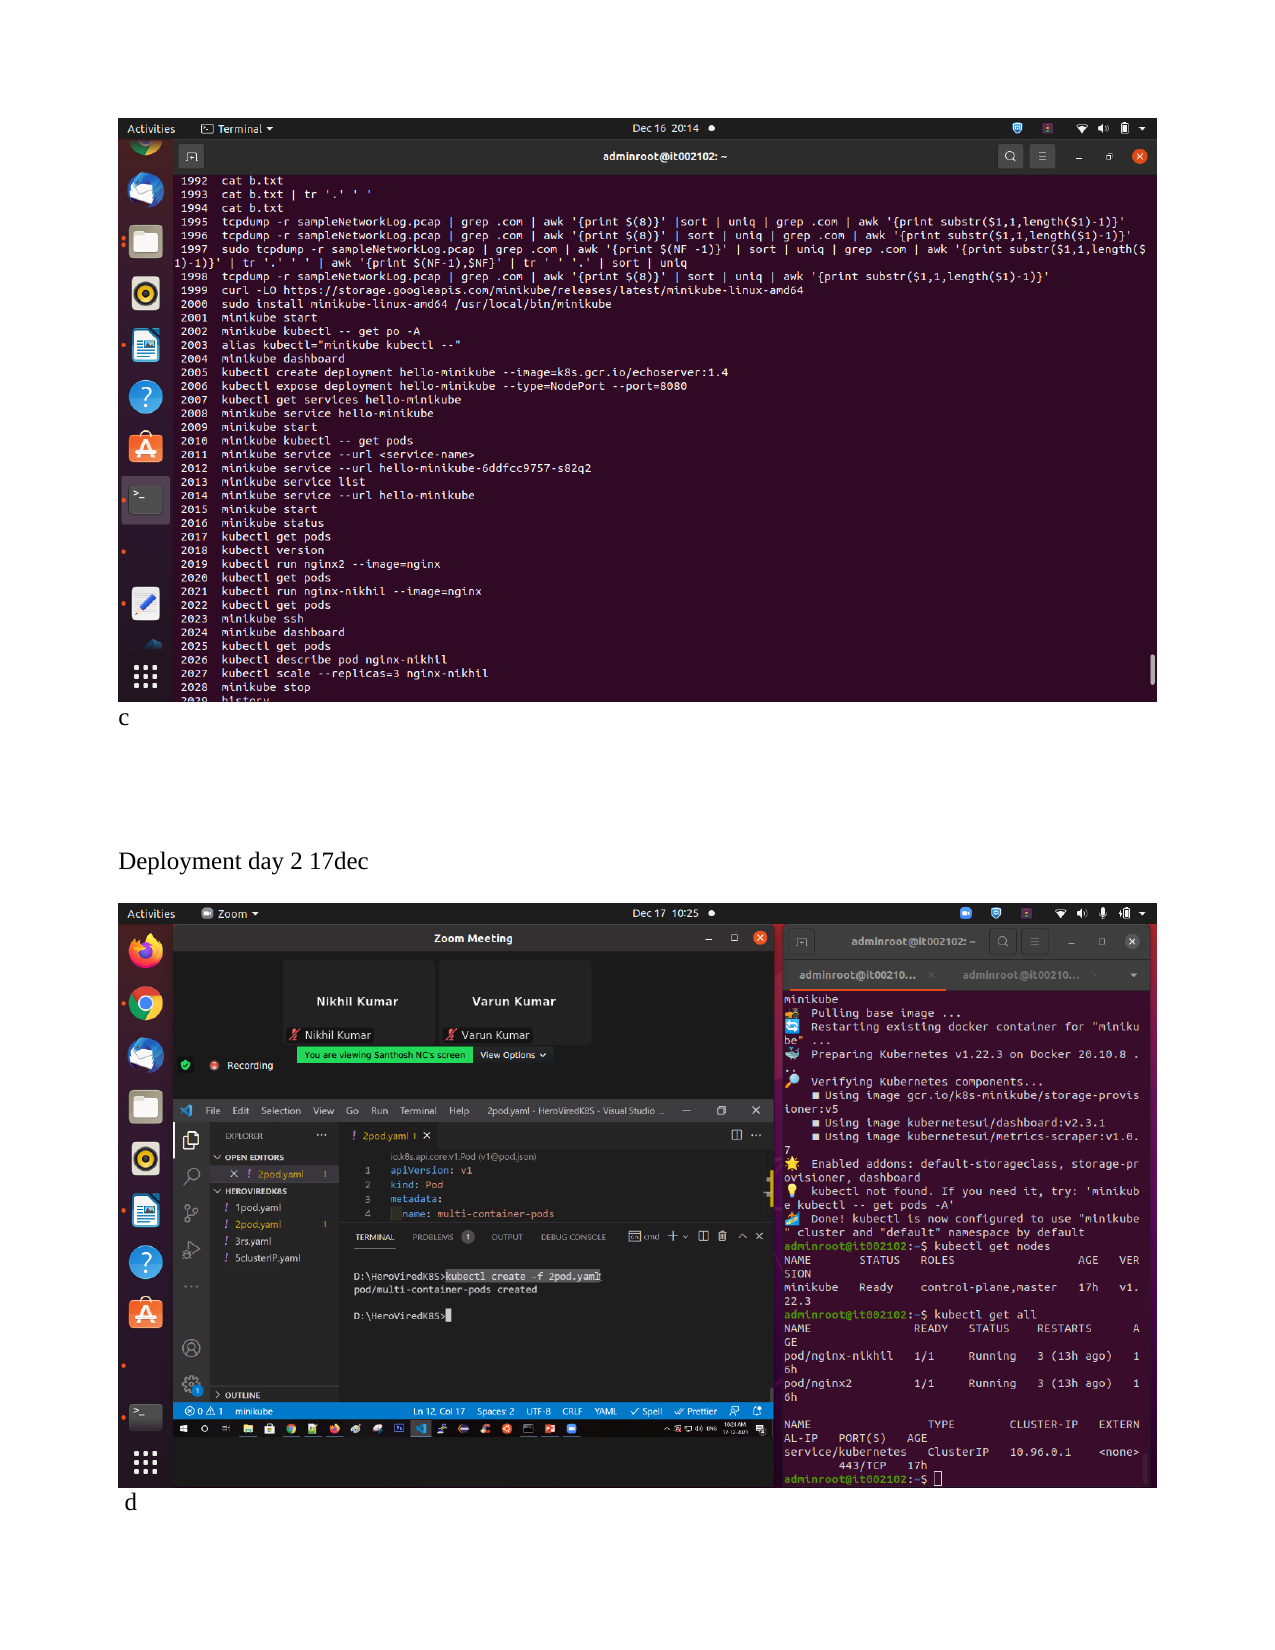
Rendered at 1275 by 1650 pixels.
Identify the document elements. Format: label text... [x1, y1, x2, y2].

picture [118, 903, 1157, 1488]
text d [118, 1488, 1157, 1516]
text Deployment day 2 17dec [118, 846, 1157, 874]
text c [118, 702, 1157, 731]
picture [118, 118, 1157, 702]
